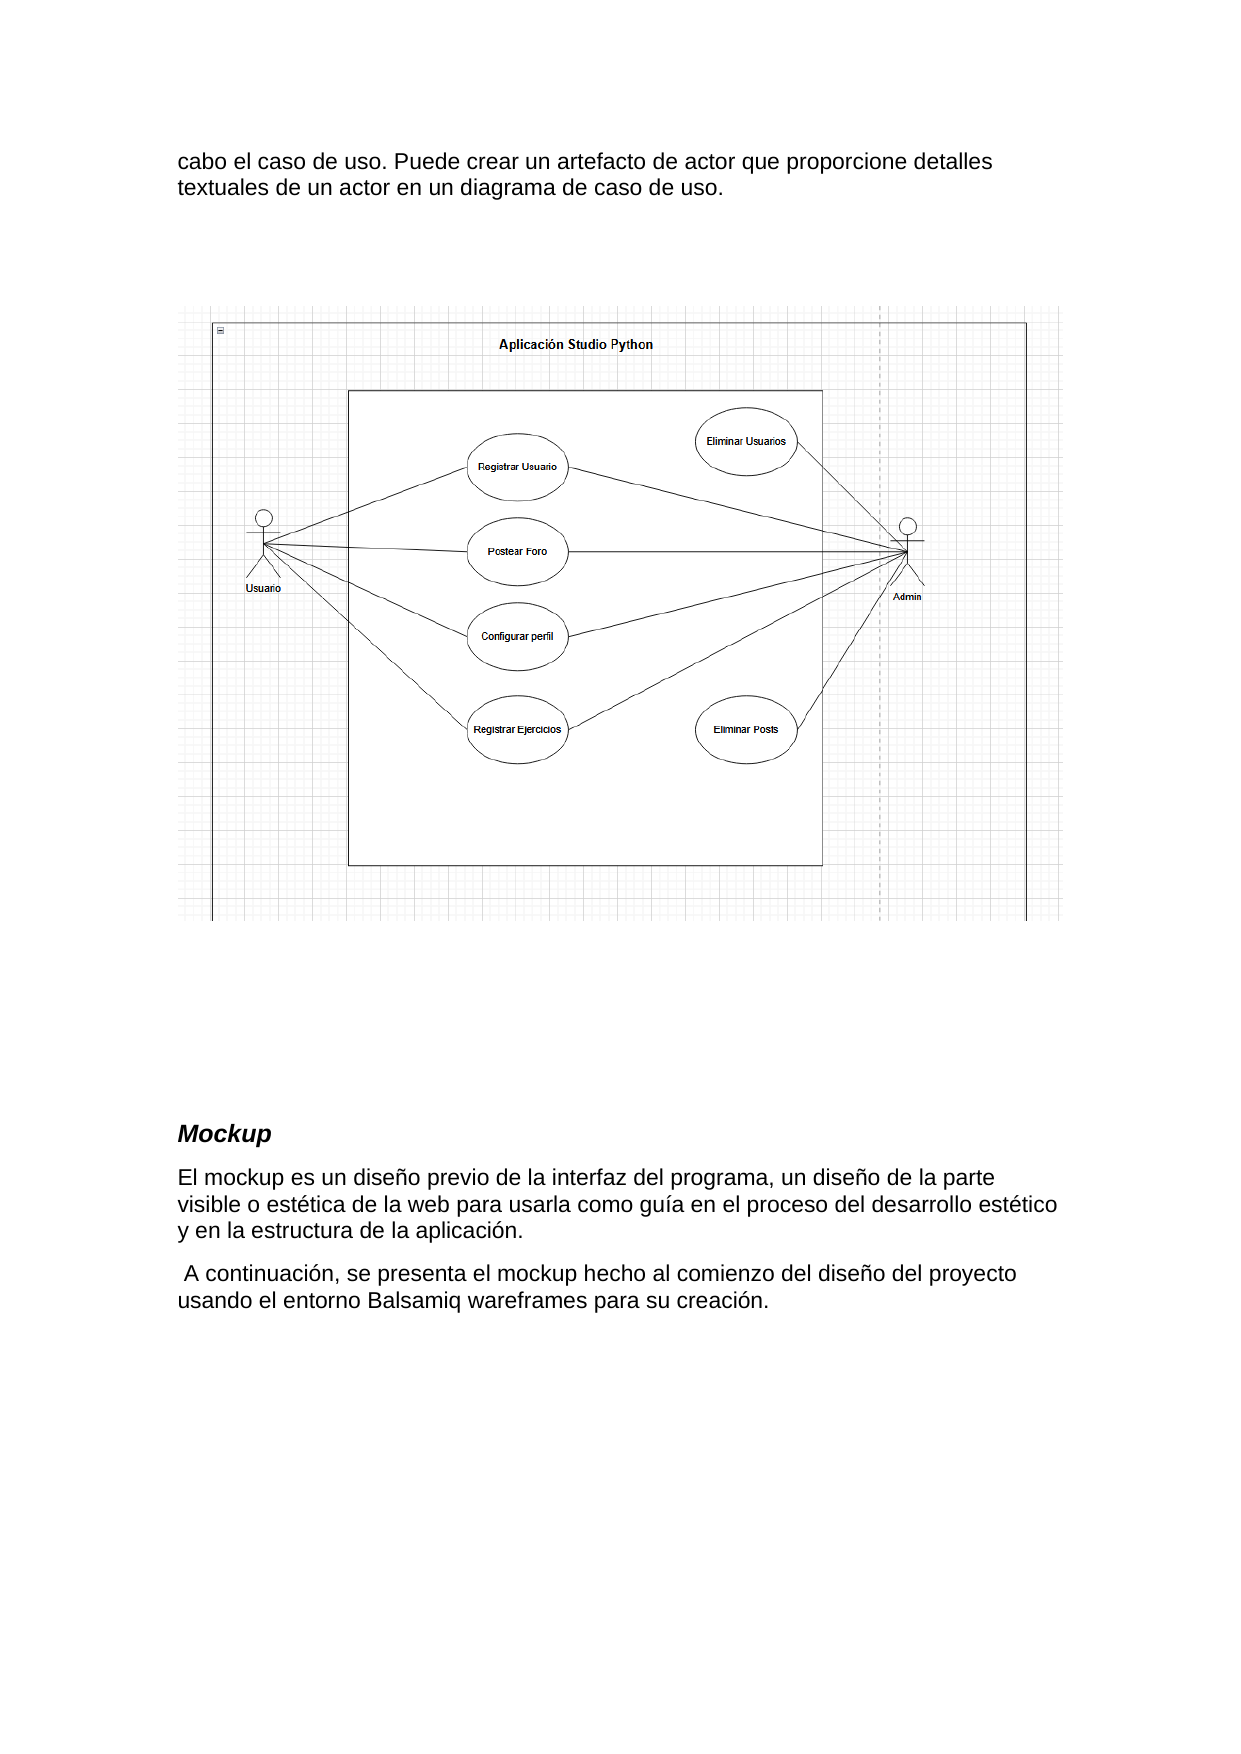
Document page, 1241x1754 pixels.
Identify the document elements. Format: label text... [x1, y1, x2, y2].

text cabo el caso de uso. Puede crear un artefacto de actor que proporcione detalles textuales de un actor en un diagrama de caso de uso. [177, 148, 1063, 200]
text El mockup es un diseño previo de la interfaz del programa, un diseño de la parte visible o estética de la web para usarla como guía en el proceso del desarrollo estético y en la estructura de la aplicación. [177, 1164, 1063, 1243]
text A continuación, se presenta el mockup hecho al comienzo del diseño del proyecto usando el entorno Balsamiq wareframes para su creación. [177, 1260, 1063, 1314]
text Mockup [177, 1119, 1063, 1147]
